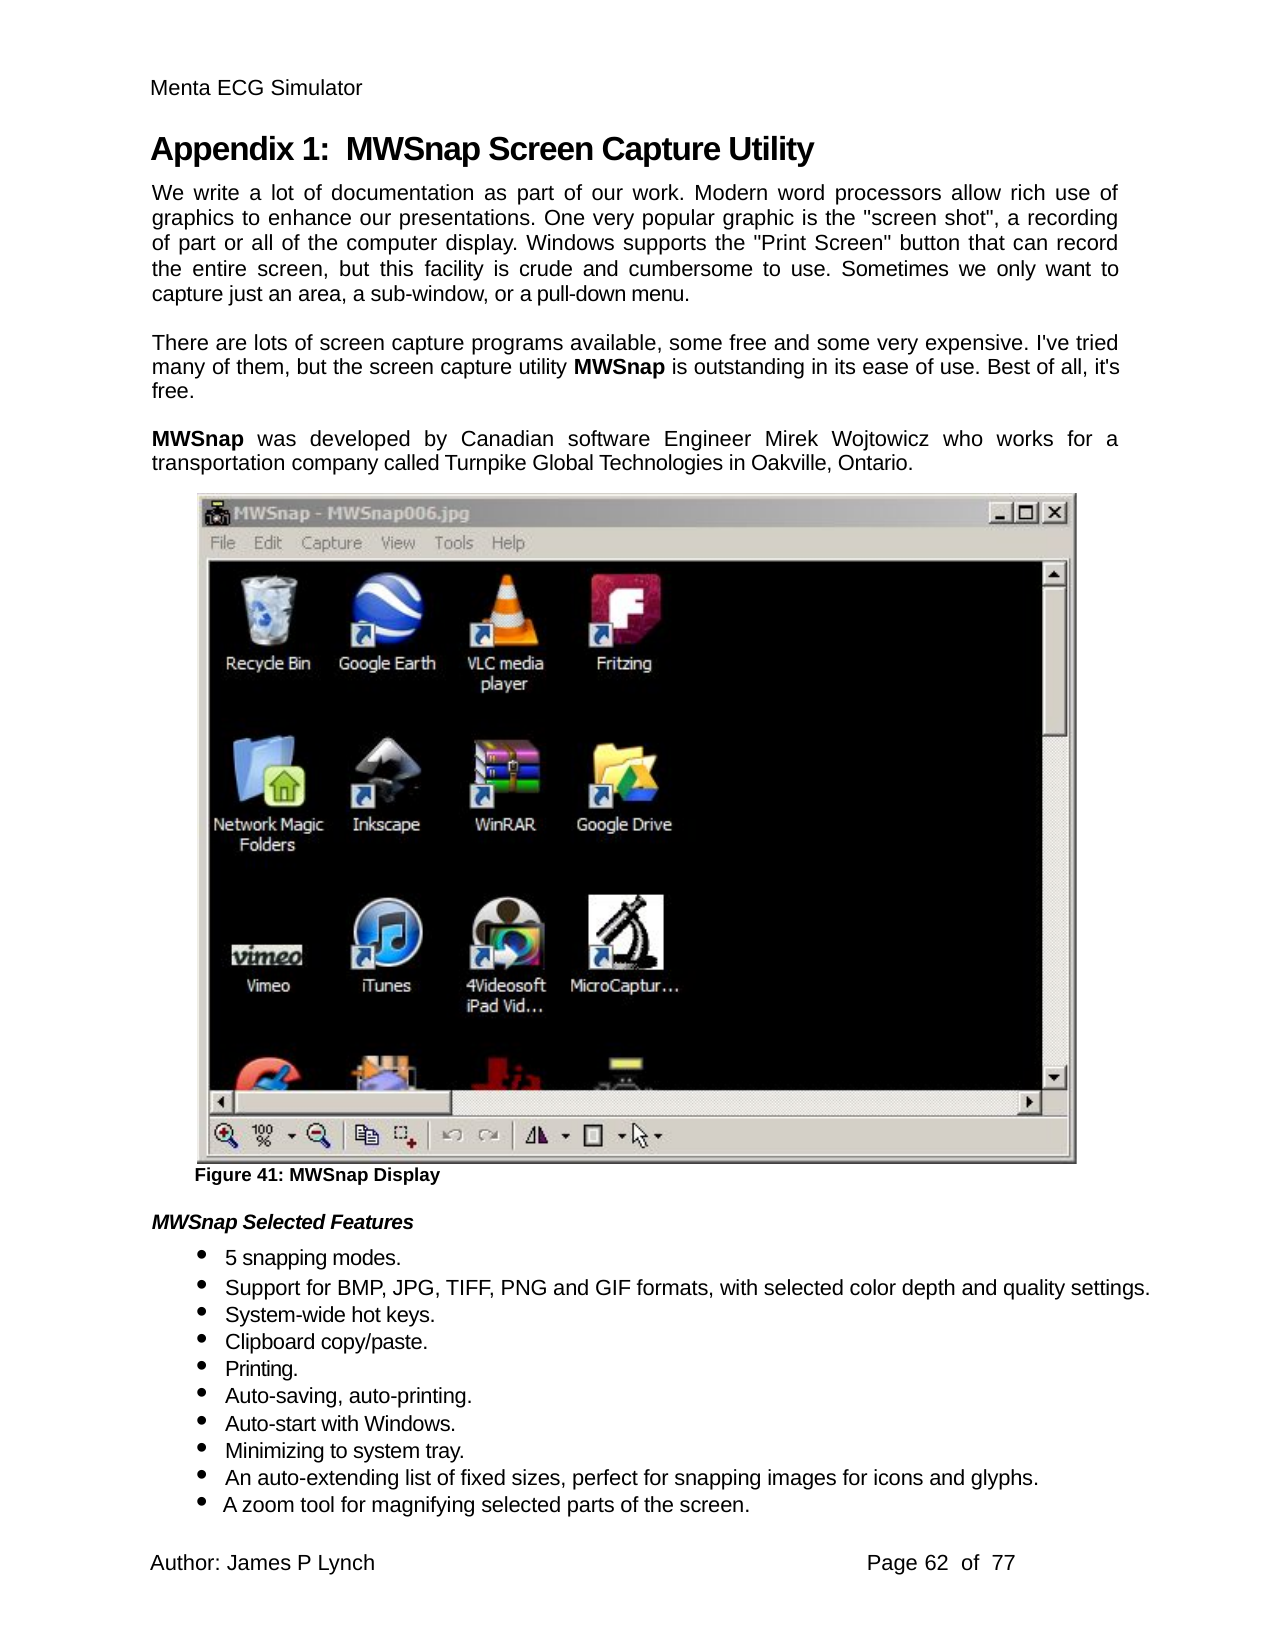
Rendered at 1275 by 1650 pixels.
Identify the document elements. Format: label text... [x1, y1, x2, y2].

text • An auto-extending list of fixed sizes, perfect for snapping images for icons and glyphs. [196, 1464, 1130, 1491]
text • 5 snapping modes. [196, 1234, 418, 1273]
text MWSnap was developed by Canadian software Engineer Mirek Wojtowicz who works for a transportation company called Turnpike Global Technologies in Oakville, Ontario. [152, 427, 1120, 475]
text • Auto-saving, auto-printing. [196, 1382, 482, 1409]
picture [197, 493, 1077, 1164]
text • Printing. [196, 1355, 324, 1382]
text • Auto-start with Windows. [196, 1409, 469, 1436]
text We write a lot of documentation as part of our work. Modern word processors allow rich use of graphics to enhance our presentations. One very popular graphic is the "screen shot", a recording of part or all of the computer display. Windows supports the "Print Screen" button that can record the entire screen, but this facility is crude and cumbersome to use. Sometimes we only want to capture just an area, a sub-window, or a pull-down menu. [152, 180, 1120, 306]
text • A zoom tool for magnifying selected parts of the screen. [187, 1491, 1148, 1518]
text • Clipboard copy/paste. [196, 1328, 442, 1355]
text • System-wide hot keys. [196, 1301, 449, 1328]
text • Minimizing to system tray. [196, 1436, 477, 1464]
text Appendix 1: MWSnap Screen Capture Utility [150, 130, 1124, 168]
text There are lots of screen capture programs available, some free and some very expensive. I've tried many of them, but the screen capture utility MWSnap is outstanding in its ease of use. Best of all, it's free. [152, 332, 1120, 403]
text • Support for BMP, JPG, TIFF, PNG and GIF formats, with selected color depth and quality settings. [196, 1273, 1170, 1301]
text Figure : MWSnap Display [194, 506, 1079, 1185]
text MWSnap Selected Features [152, 1211, 431, 1234]
